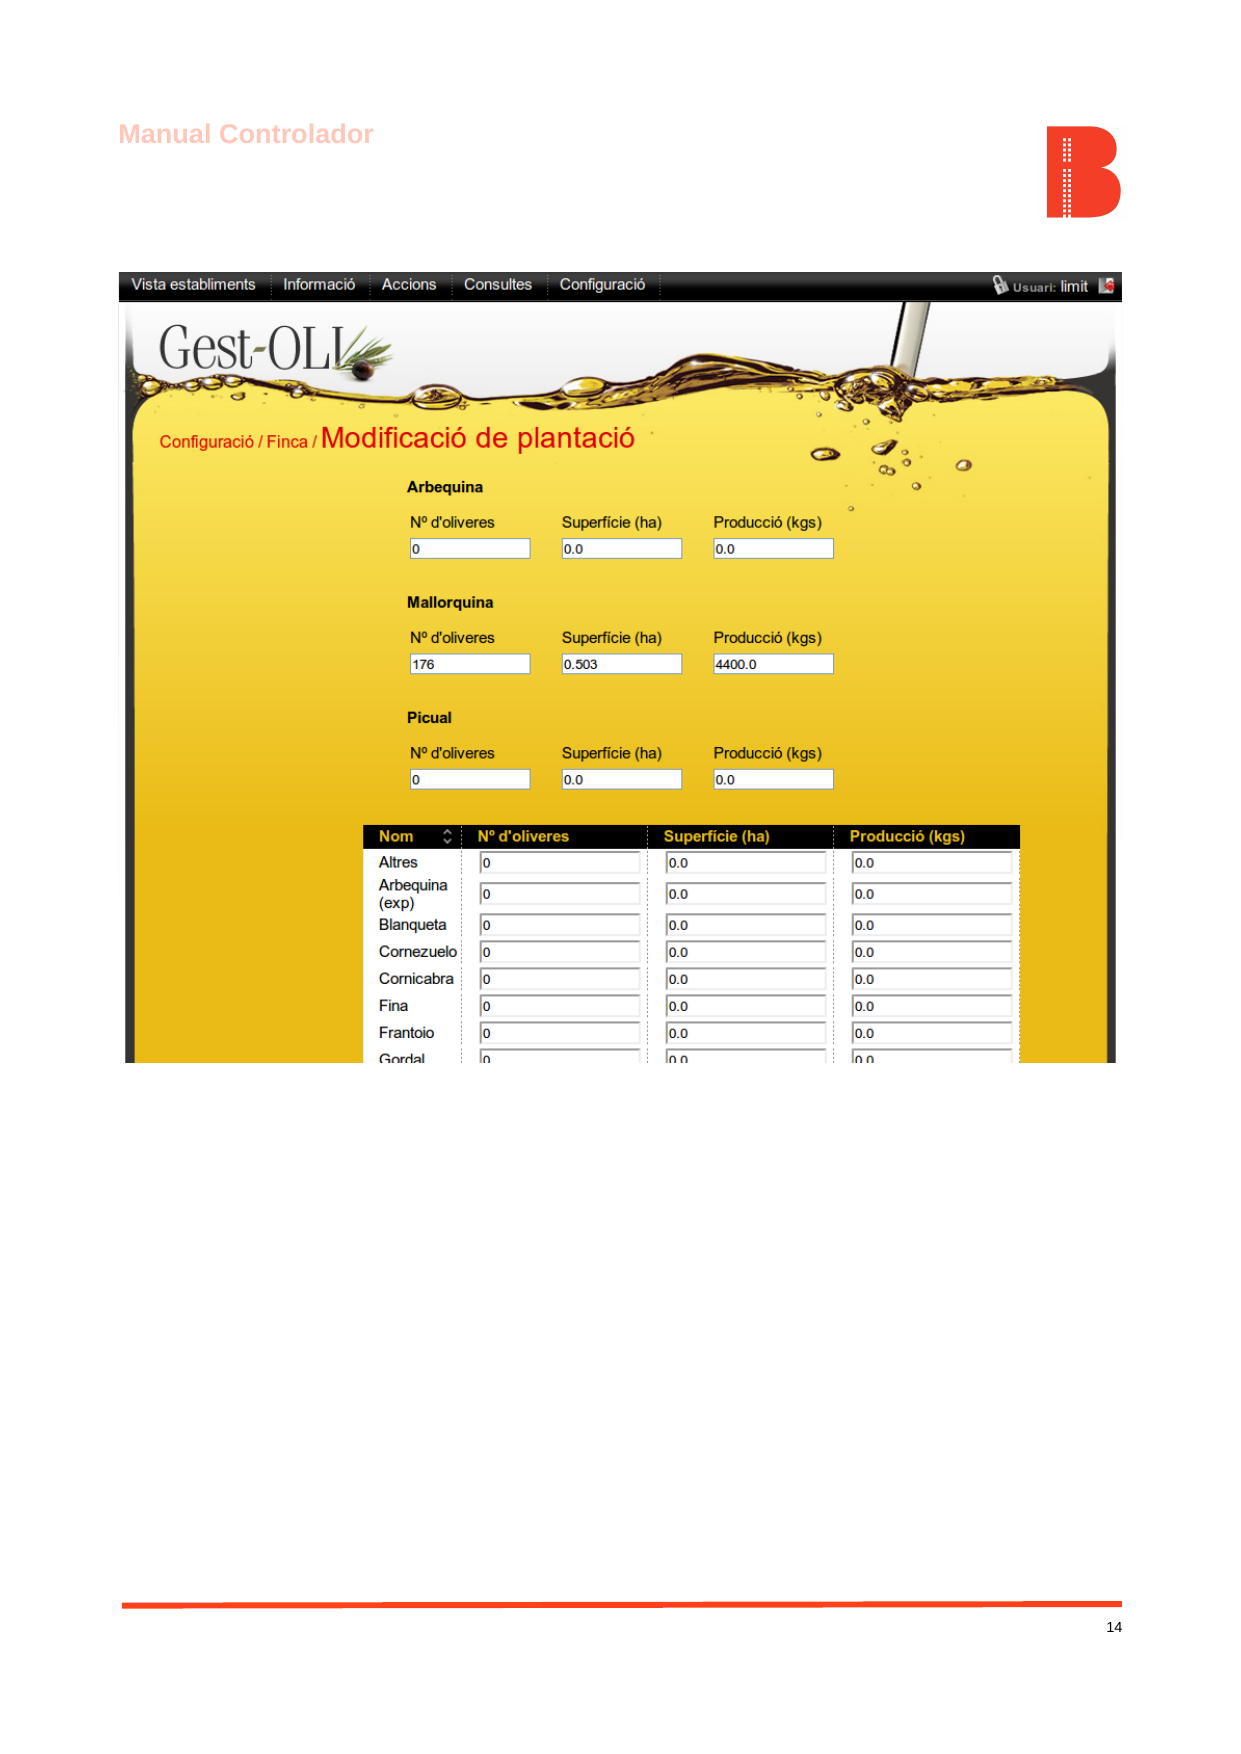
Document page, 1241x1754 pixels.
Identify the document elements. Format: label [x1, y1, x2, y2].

picture [1036, 124, 1130, 221]
picture [118, 272, 1123, 1063]
